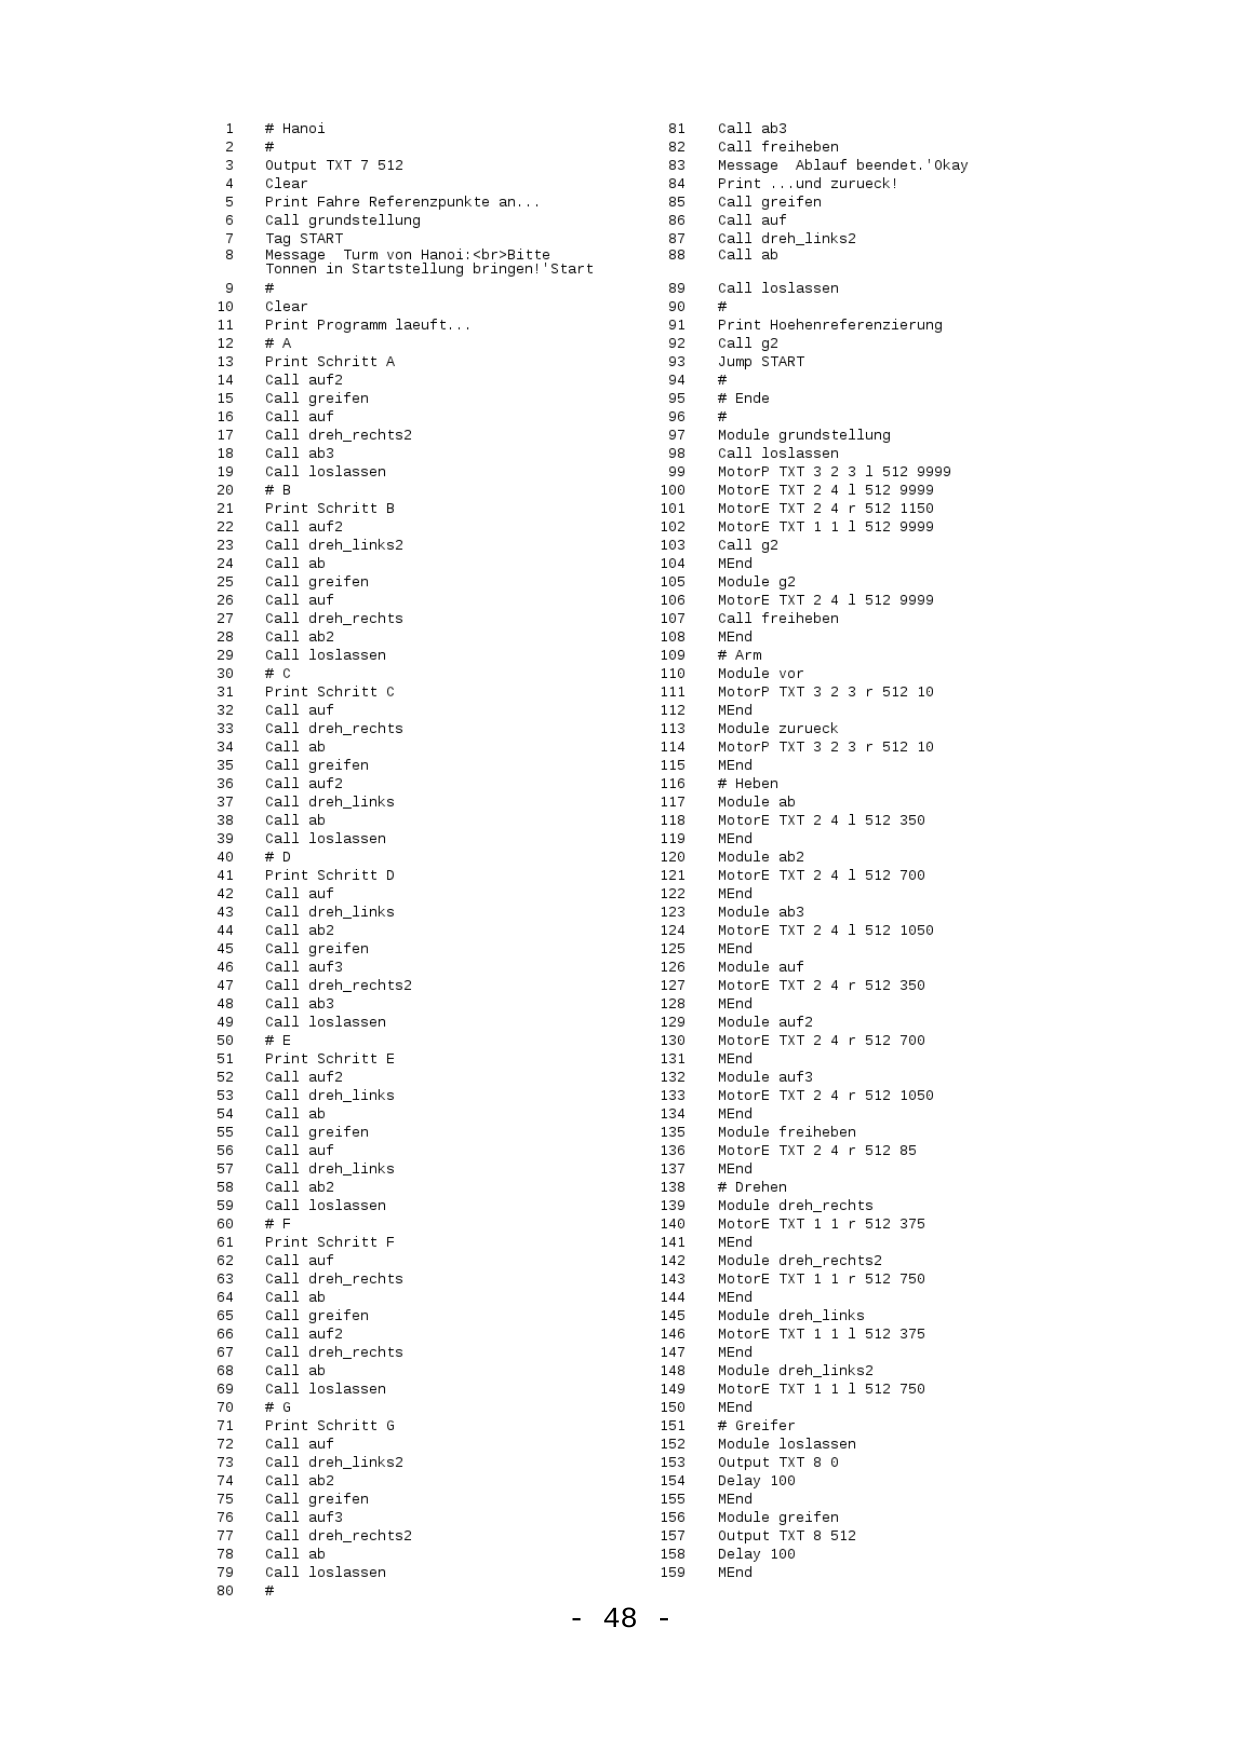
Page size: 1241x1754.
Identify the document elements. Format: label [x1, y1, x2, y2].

picture [196, 118, 973, 1605]
